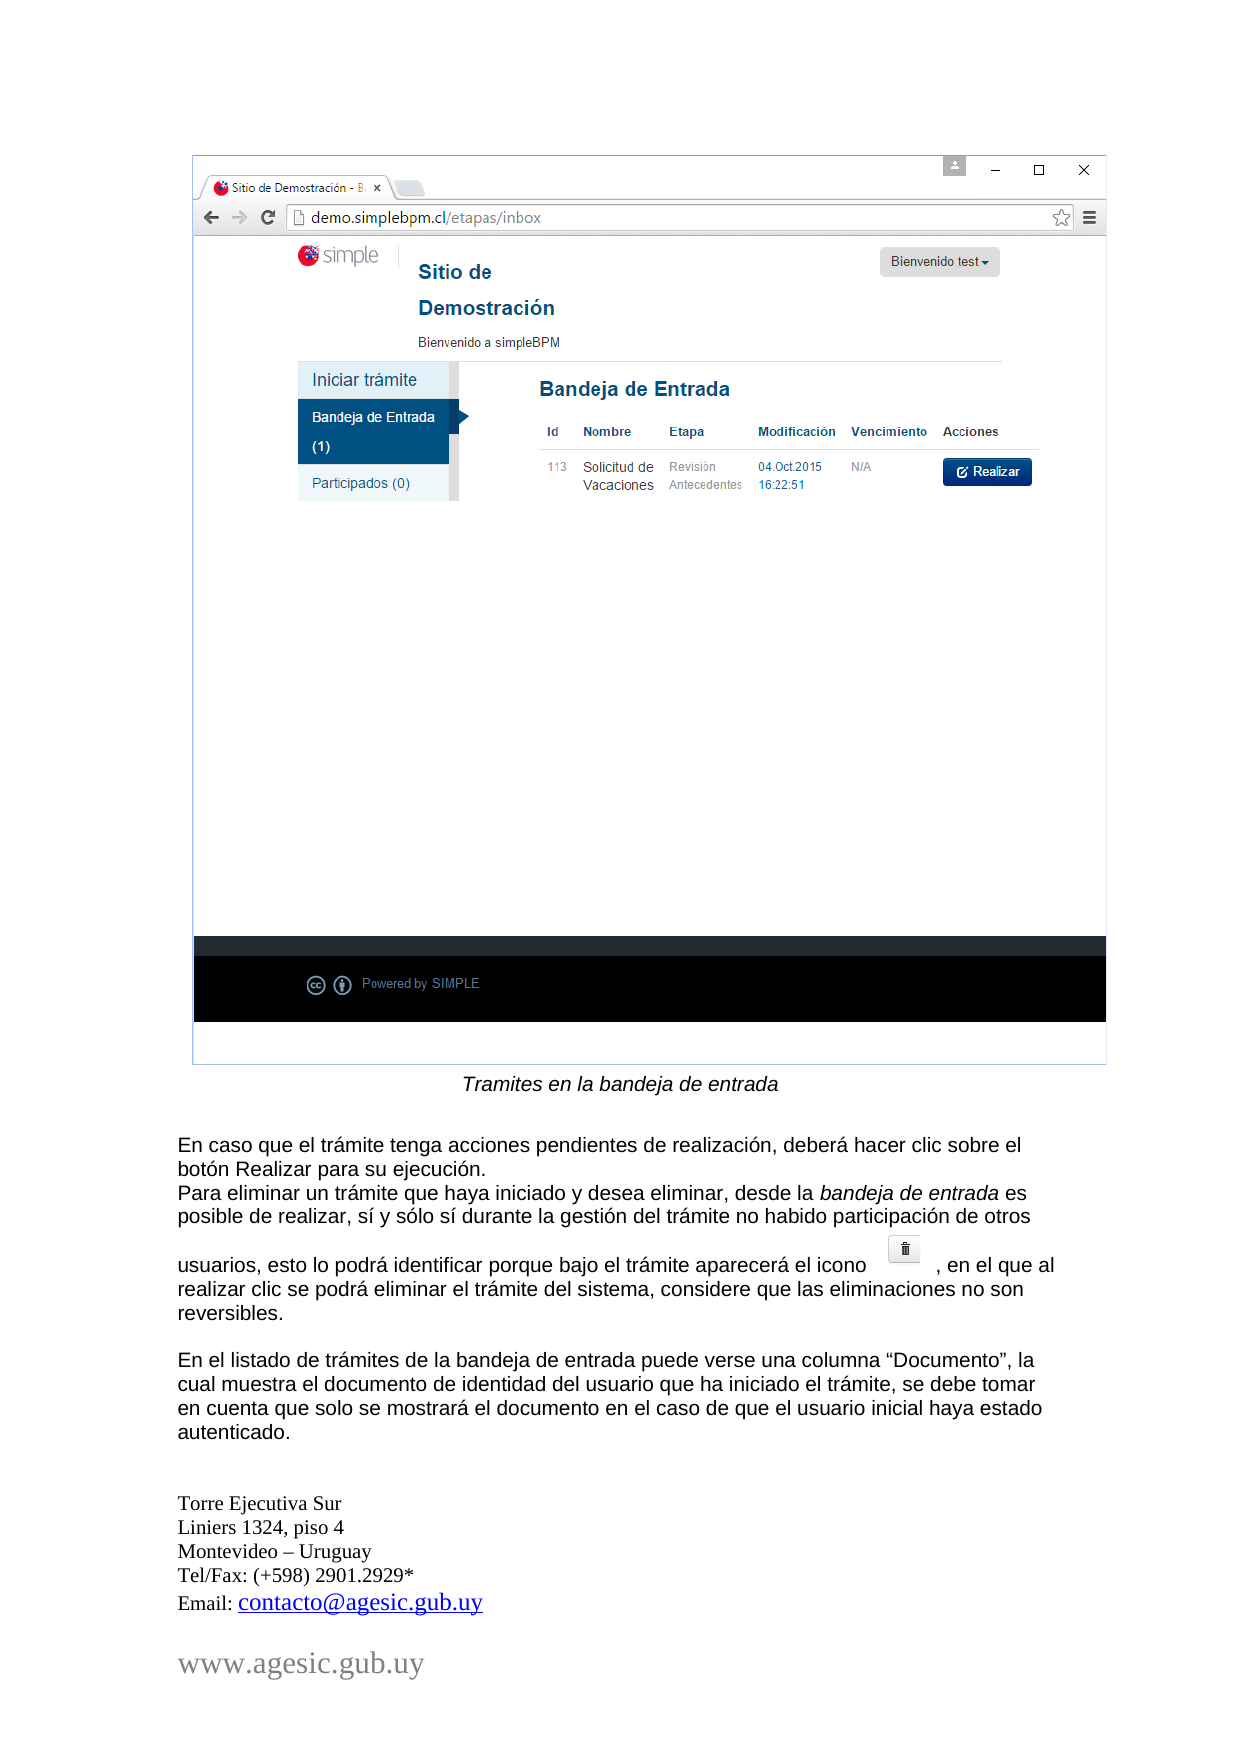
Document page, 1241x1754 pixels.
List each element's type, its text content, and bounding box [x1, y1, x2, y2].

text En caso que el trámite tenga acciones pendientes de realización, deberá hacer clic sobre el botón Realizar para su ejecución. [177, 1132, 1063, 1180]
text Tramites en la bandeja de entrada [177, 1072, 1063, 1096]
picture [888, 1235, 921, 1265]
text Para eliminar un trámite que haya iniciado y desea eliminar, desde la bandeja de entrada es posible de realizar, sí y sólo sí durante la gestión del trámite no habido participación de otros usuarios, esto lo podrá identificar porque bajo el trámite aparecerá el icono , en el que al realizar clic se podrá eliminar el trámite del sistema, considere que las eliminaciones no son reversibles. [177, 1180, 1063, 1324]
text En el listado de trámites de la bandeja de entrada puede verse una columna “Documento”, la cual muestra el documento de identidad del usuario que ha iniciado el trámite, se debe tomar en cuenta que solo se mostrará el documento en el caso de que el usuario inicial haya estado autenticado. [177, 1348, 1063, 1444]
picture [192, 155, 1107, 1065]
